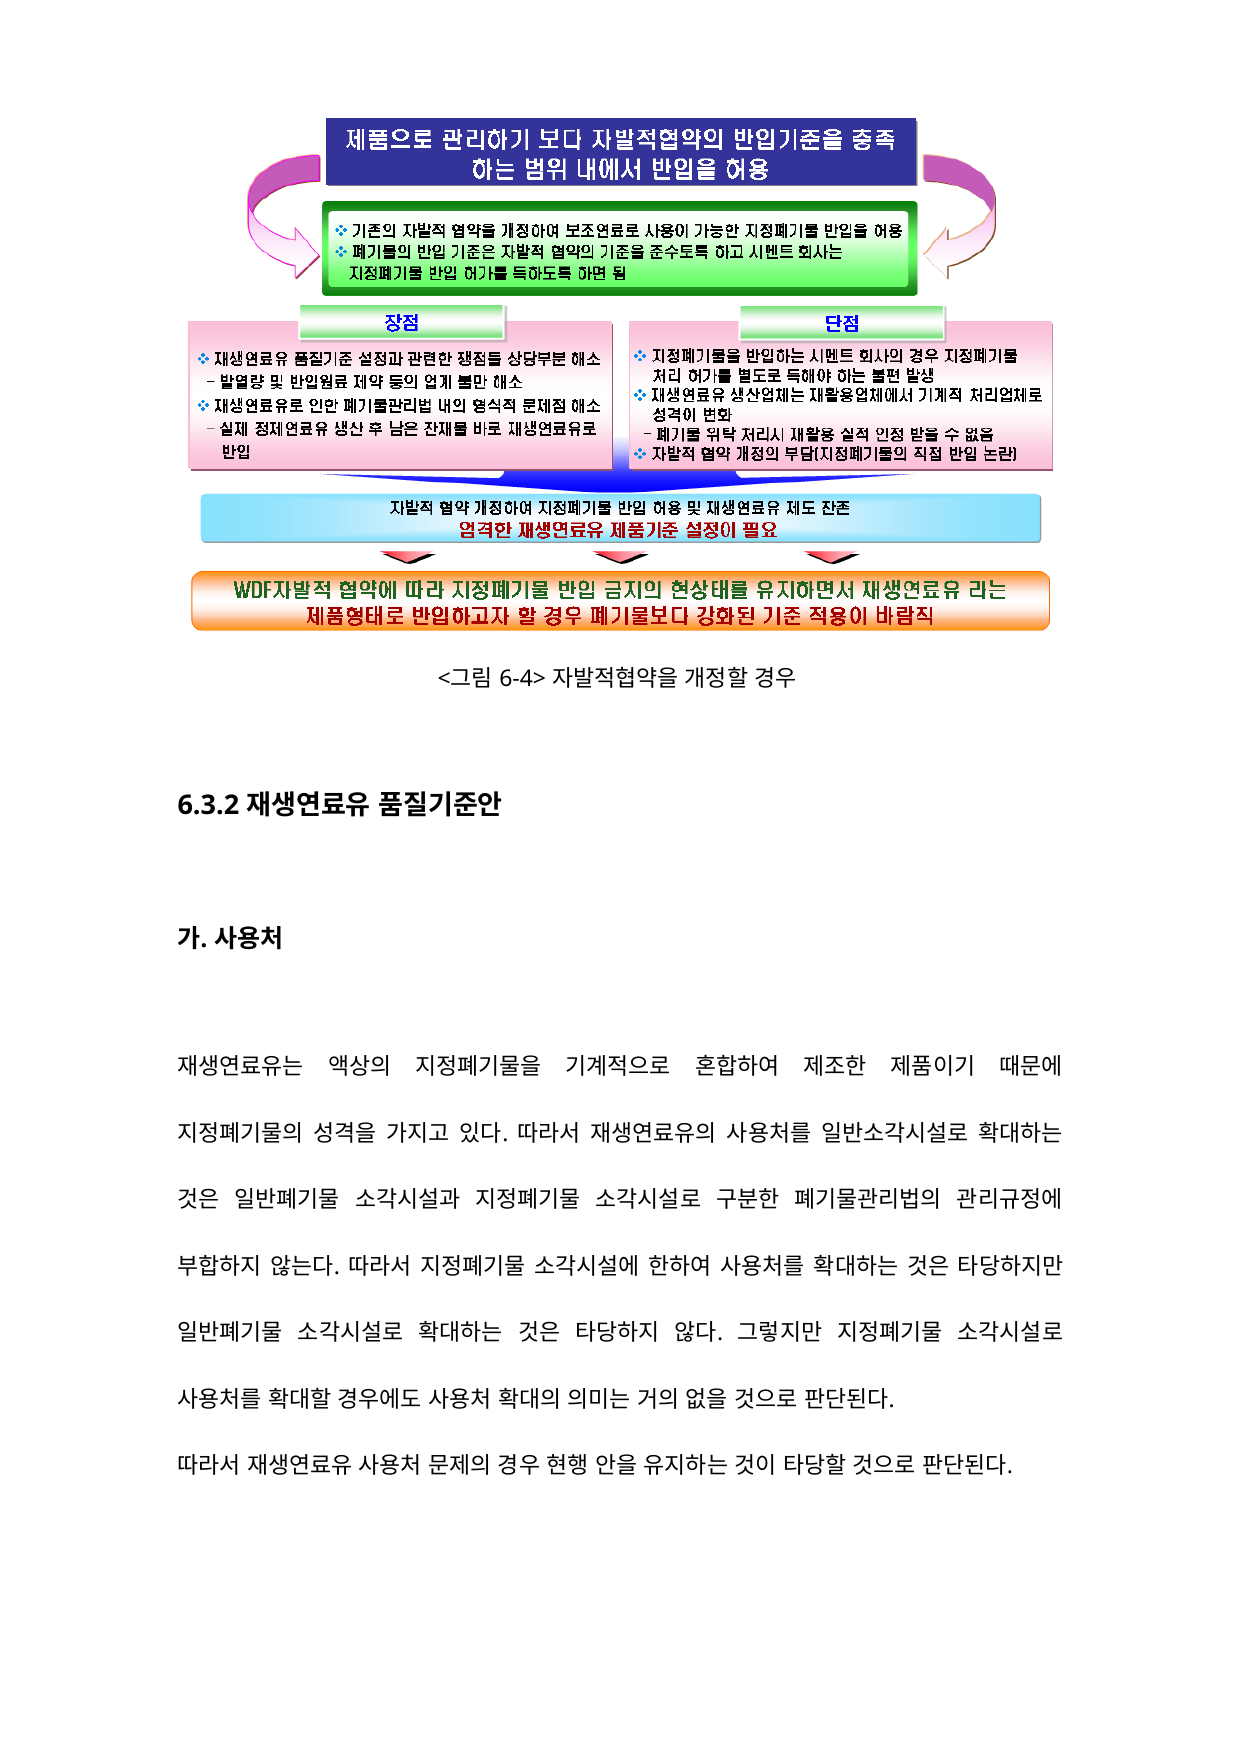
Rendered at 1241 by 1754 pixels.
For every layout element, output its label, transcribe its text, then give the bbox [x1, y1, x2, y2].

text 가. 사용처 [177, 919, 1063, 955]
text 6.3.2 재생연료유 품질기준안 [177, 783, 1063, 822]
text 따라서 재생연료유 사용처 문제의 경우 현행 안을 유지하는 것이 타당할 것으로 판단된다. [177, 1447, 1063, 1481]
text 재생연료유는 액상의 지정폐기물을 기계적으로 혼합하여 제조한 제품이기 때문에 지정폐기물의 성격을 가지고 있다. 따라서 재생연료유의 사용처를 일반소각시설로 확대하는 것은 일반폐기물 소각시설과 지정폐기물 소각시설로 구분한 폐기물관리법의 관리규정에 부합하지 않는다. 따라서 지정폐기물 소각시설에 한하여 사용처를 확대하는 것은 타당하지만 일반폐기물 소각시설로 확대하는 것은 타당하지 않다. 그렇지만 지정폐기물 소각시설로 사용처를 확대할 경우에도 사용처 확대의 의미는 거의 없을 것으로 판단된다. [177, 1048, 1063, 1414]
text <그림 6-4> 자발적협약을 개정할 경우 [177, 659, 1063, 693]
